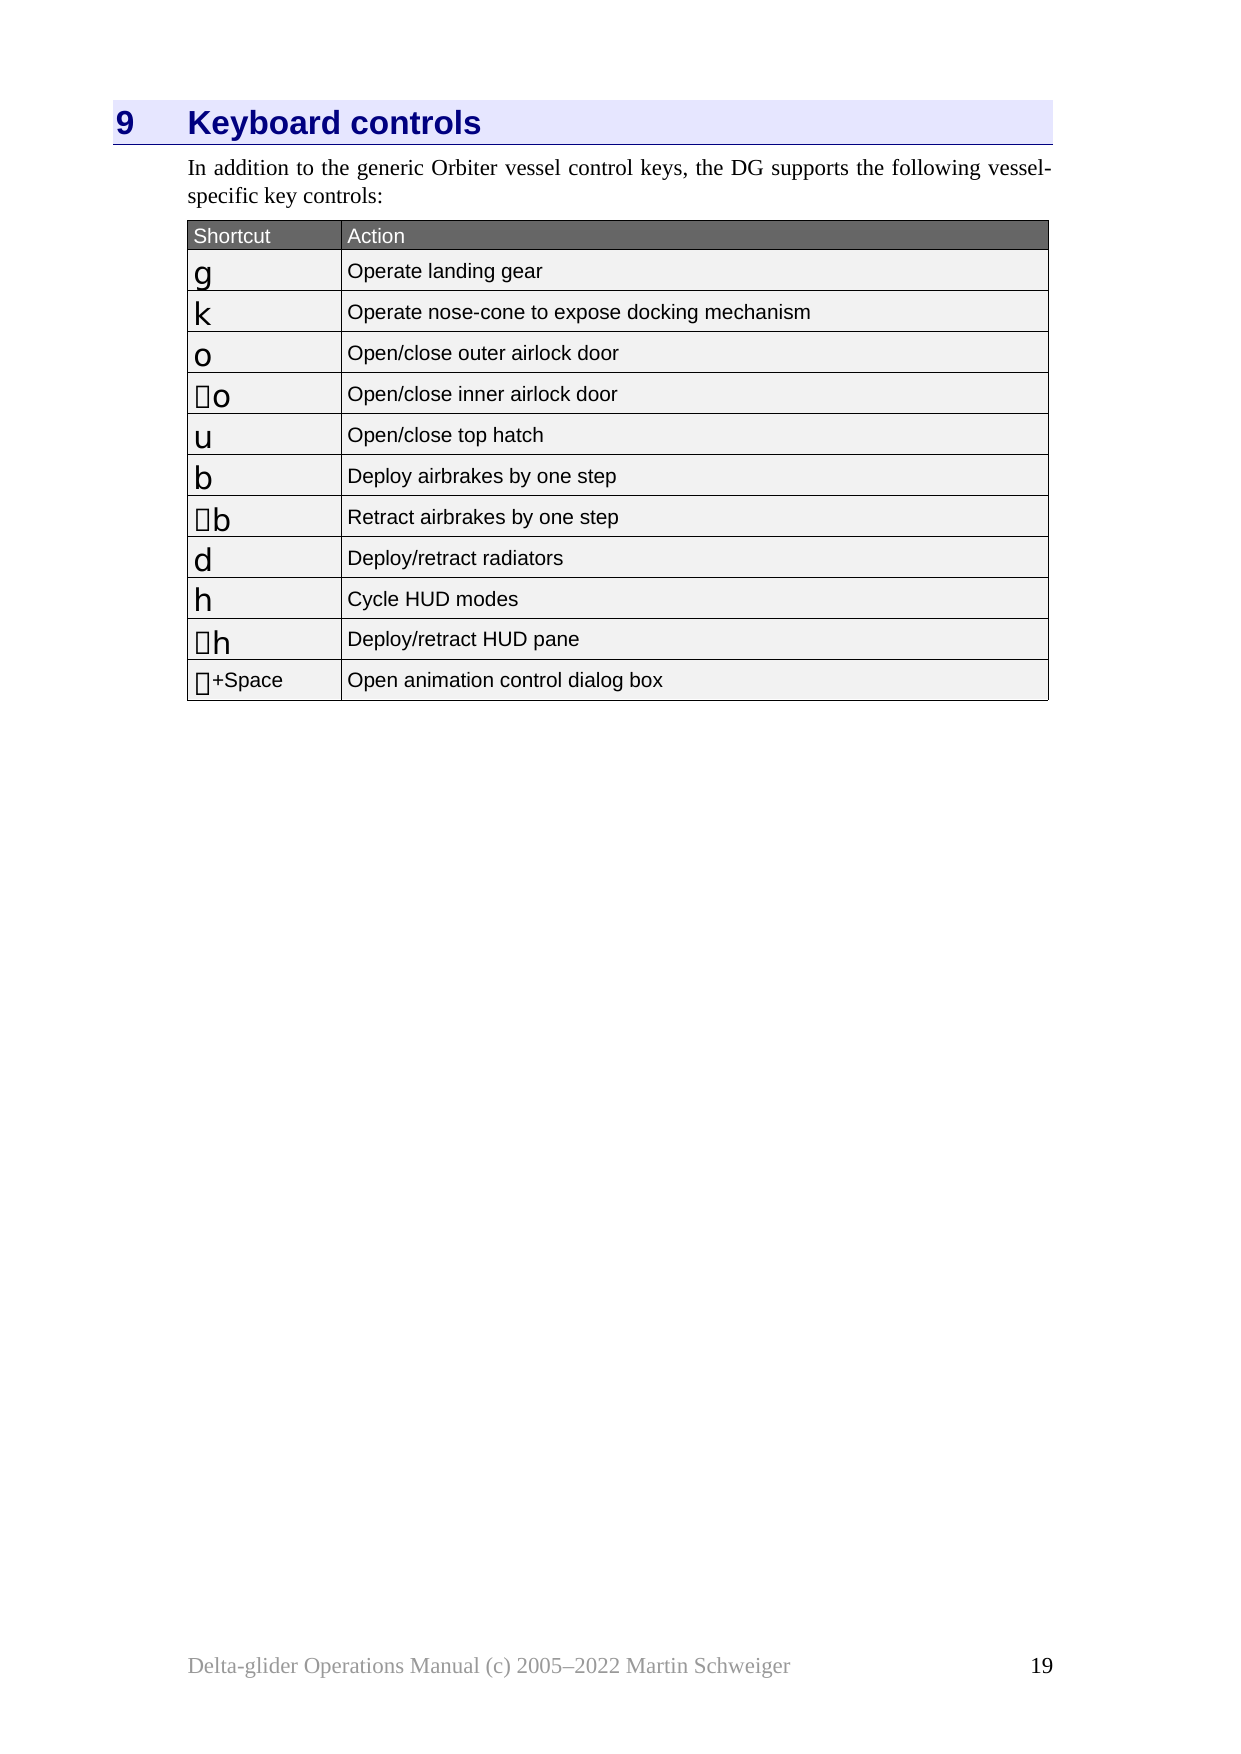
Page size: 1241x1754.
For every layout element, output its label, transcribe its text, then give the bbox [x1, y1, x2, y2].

table_cell Deploy airbrakes by one step [342, 455, 1048, 495]
table_cell b [188, 496, 341, 536]
table_cell Open animation control dialog box [342, 660, 1048, 699]
table_cell g [188, 250, 341, 290]
subtitle Keyboard controls [113, 100, 1053, 144]
table_cell u [188, 414, 341, 454]
table_cell +Space [188, 660, 341, 699]
table_cell h [188, 578, 341, 618]
table_cell Cycle HUD modes [342, 578, 1048, 618]
table_cell o [188, 373, 341, 413]
table_header Shortcut [188, 221, 341, 249]
table_cell Operate landing gear [342, 250, 1048, 290]
table_cell h [188, 619, 341, 659]
table_cell Operate nose-cone to expose docking mechanism [342, 291, 1048, 331]
table_cell d [188, 537, 341, 577]
table_cell k [188, 291, 341, 331]
table_cell Open/close inner airlock door [342, 373, 1048, 413]
table_cell b [188, 455, 341, 495]
table_cell o [188, 332, 341, 372]
table_header Action [342, 221, 1048, 249]
table_cell Deploy/retract HUD pane [342, 619, 1048, 659]
text In addition to the generic Orbiter vessel control keys, the DG supports the following vessel-specific key controls: [187, 153, 1053, 209]
table_cell Open/close outer airlock door [342, 332, 1048, 372]
table_cell Deploy/retract radiators [342, 537, 1048, 577]
table_cell Retract airbrakes by one step [342, 496, 1048, 536]
table_cell Open/close top hatch [342, 414, 1048, 454]
